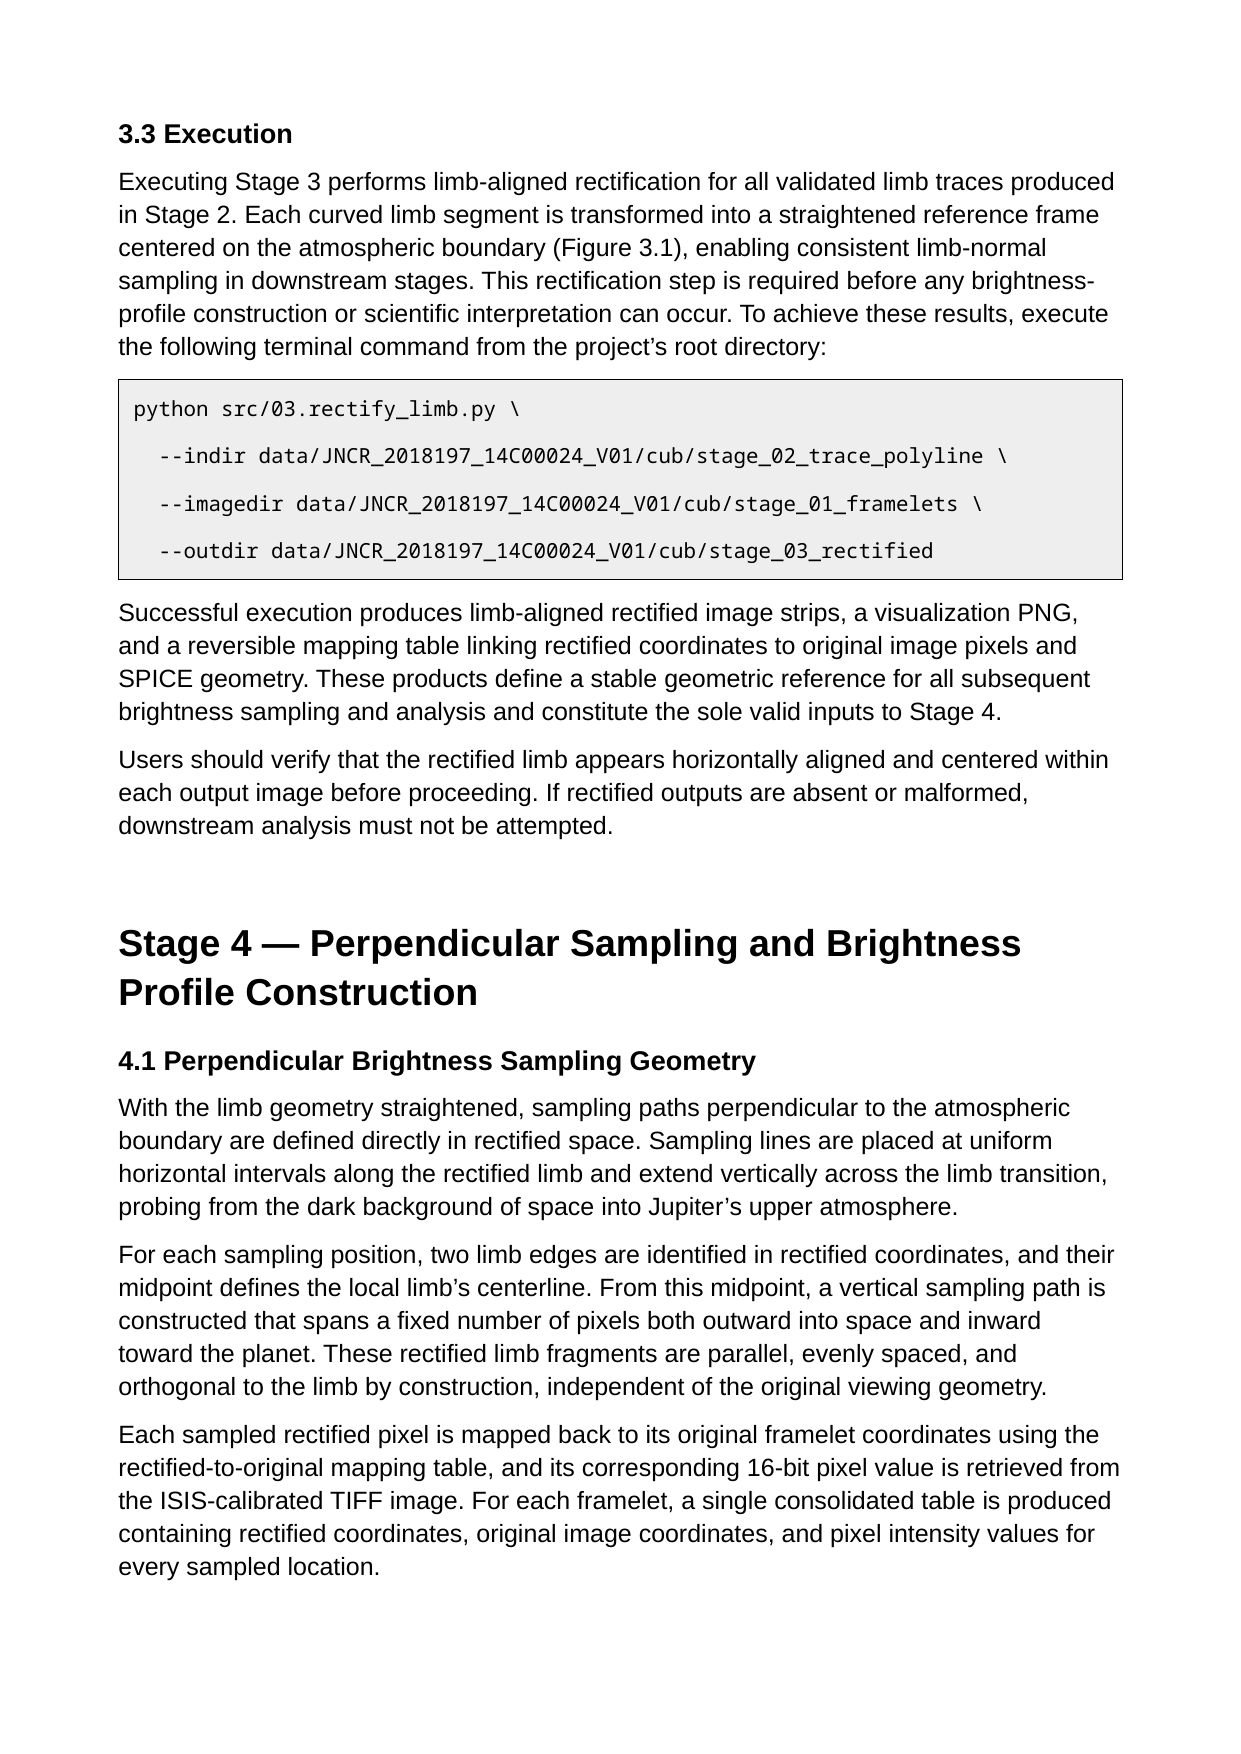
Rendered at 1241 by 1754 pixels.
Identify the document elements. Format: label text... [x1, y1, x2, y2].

text With the limb geometry straightened, sampling paths perpendicular to the atmospheric boundary are defined directly in rectified space. Sampling lines are placed at uniform horizontal intervals along the rectified limb and extend vertically across the limb transition, probing from the dark background of space into Jupiter’s upper atmosphere. [118, 1093, 1122, 1221]
text Successful execution produces limb-aligned rectified image strips, a visualization PNG, and a reversible mapping table linking rectified coordinates to original image pixels and SPICE geometry. These products define a stable geometric reference for all subsequent brightness sampling and analysis and constitute the sole valid inputs to Stage 4. [118, 598, 1122, 726]
text Users should verify that the rectified limb appears horizontally aligned and centered within each output image before proceeding. If rectified outputs are absent or malformed, downstream analysis must not be attempted. [118, 745, 1122, 840]
text --indir data/JNCR_2018197_14C00024_V01/cub/stage_02_trace_polyline \ [119, 426, 1122, 470]
text --imagedir data/JNCR_2018197_14C00024_V01/cub/stage_01_framelets \ [119, 474, 1122, 517]
text For each sampling position, two limb edges are identified in rectified coordinates, and their midpoint defines the local limb’s centerline. From this midpoint, a vertical sampling path is constructed that spans a fixed number of pixels both outward into space and inward toward the planet. These rectified limb fragments are parallel, evenly spaced, and orthogonal to the limb by construction, independent of the original viewing geometry. [118, 1240, 1122, 1401]
subtitle 4.1 Perpendicular Brightness Sampling Geometry [118, 1045, 1122, 1076]
subtitle 3.3 Execution [118, 118, 1122, 149]
subtitle Stage 4 — Perpendicular Sampling and Brightness Profile Construction [118, 921, 1122, 1013]
text python src/03.rectify_limb.py \ [119, 380, 1122, 423]
text --outdir data/JNCR_2018197_14C00024_V01/cub/stage_03_rectified [119, 521, 1122, 579]
text Executing Stage 3 performs limb-aligned rectification for all validated limb traces produced in Stage 2. Each curved limb segment is transformed into a straightened reference frame centered on the atmospheric boundary (Figure 3.1), enabling consistent limb-normal sampling in downstream stages. This rectification step is required before any brightness-profile construction or scientific interpretation can occur. To achieve these results, execute the following terminal command from the project’s root directory: [118, 167, 1122, 360]
text Each sampled rectified pixel is mapped back to its original framelet coordinates using the rectified-to-original mapping table, and its corresponding 16-bit pixel value is retrieved from the ISIS-calibrated TIFF image. For each framelet, a single consolidated table is produced containing rectified coordinates, original image coordinates, and pixel intensity values for every sampled location. [118, 1420, 1122, 1581]
